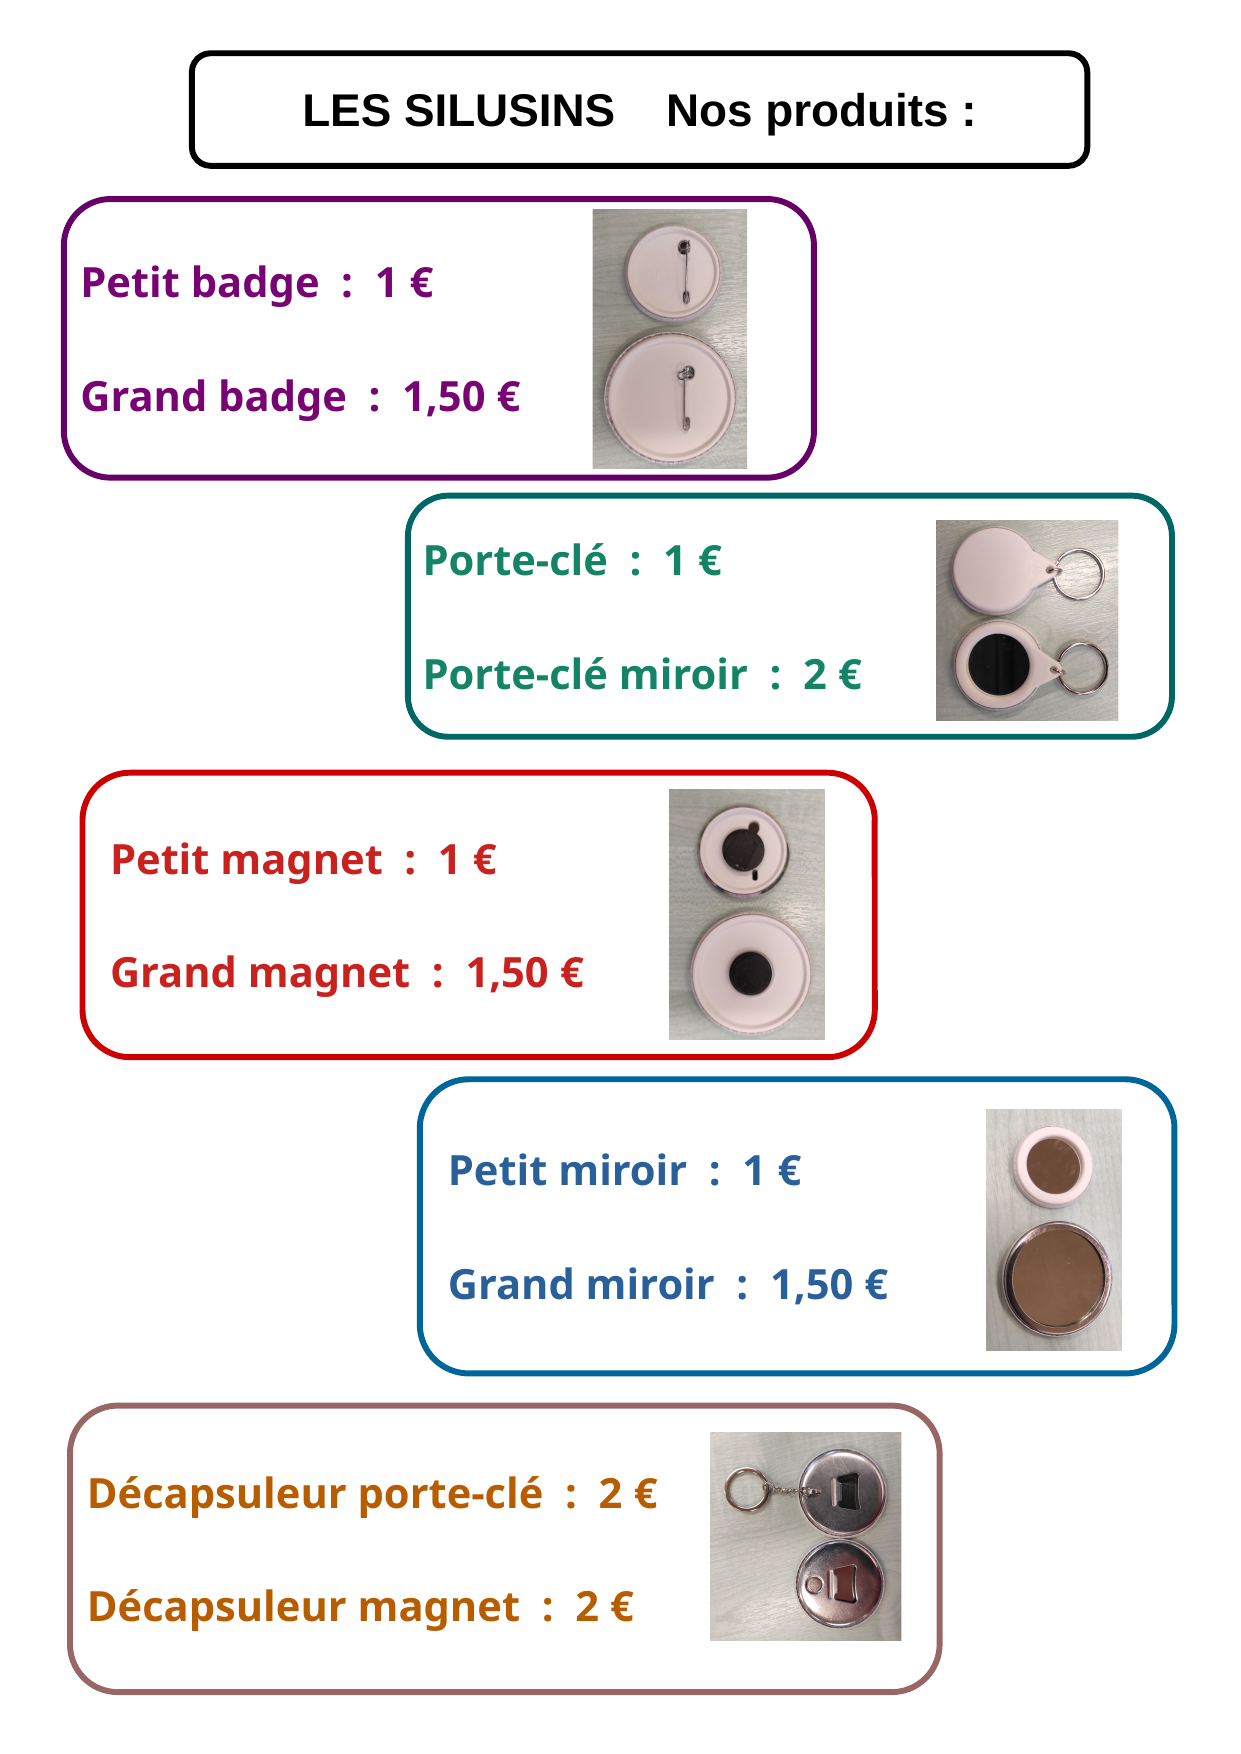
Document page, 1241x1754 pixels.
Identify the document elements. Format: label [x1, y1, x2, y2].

picture [986, 1109, 1122, 1351]
picture [710, 1432, 902, 1641]
picture [669, 789, 825, 1040]
picture [936, 520, 1119, 721]
picture [592, 209, 748, 469]
